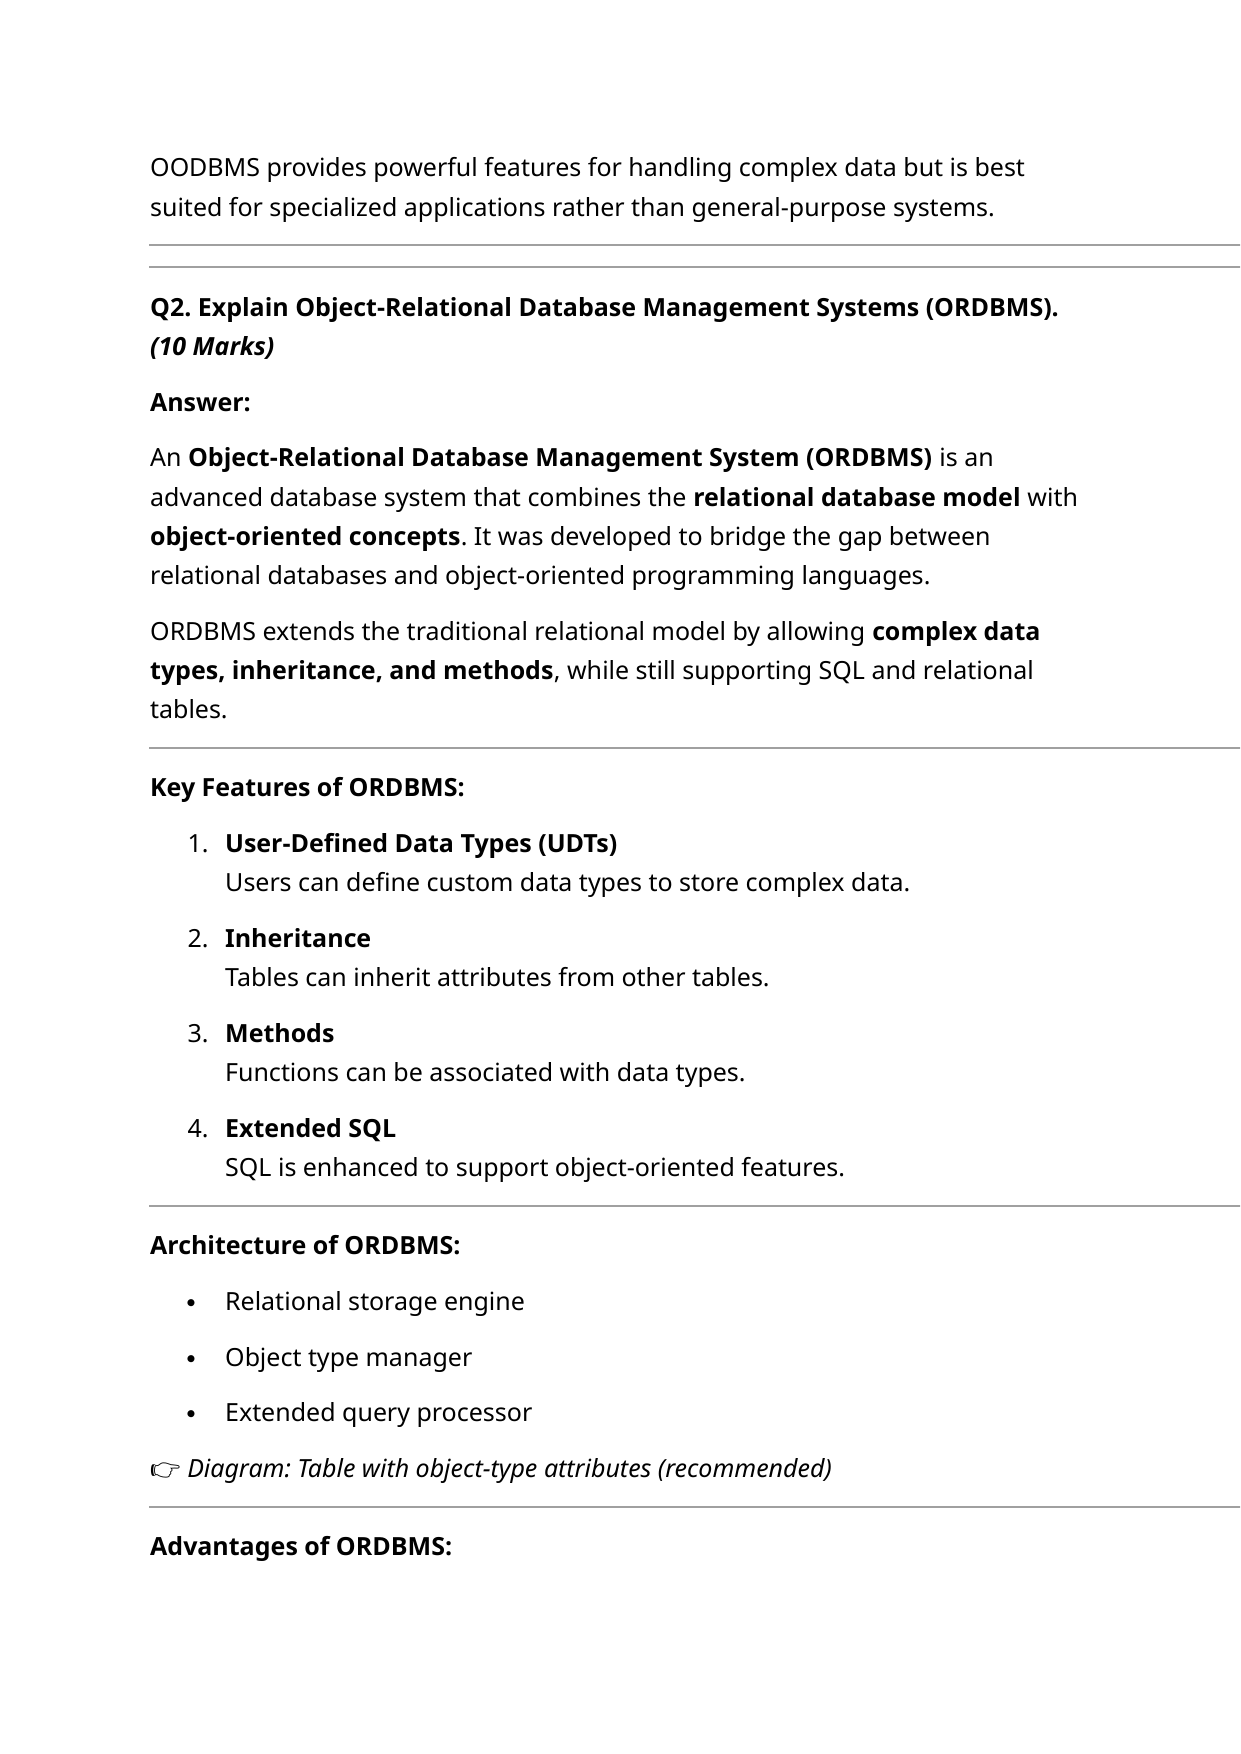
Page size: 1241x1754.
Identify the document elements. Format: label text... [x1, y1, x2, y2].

list Extended query processor [187, 1395, 1090, 1429]
text ORDBMS extends the traditional relational model by allowing complex data types, inheritance, and methods, while still supporting SQL and relational tables. [150, 613, 1090, 726]
text Advantages of ORDBMS: [150, 1529, 1090, 1563]
list Relational storage engine [187, 1283, 1090, 1317]
list Methods Functions can be associated with data types. [187, 1015, 1090, 1089]
text Architecture of ORDBMS: [150, 1227, 1090, 1262]
text Key Features of ORDBMS: [150, 769, 1090, 804]
list User-Defined Data Types (UDTs) Users can define custom data types to store complex data. [187, 825, 1090, 899]
text OODBMS provides powerful features for handling complex data but is best suited for specialized applications rather than general-purpose systems. [150, 150, 1090, 223]
list Extended SQL SQL is enhanced to support object-oriented features. [187, 1110, 1090, 1184]
text Q2. Explain Object-Relational Database Management Systems (ORDBMS). (10 Marks) [150, 289, 1090, 362]
list Inheritance Tables can inherit attributes from other tables. [187, 920, 1090, 994]
text An Object-Relational Database Management System (ORDBMS) is an advanced database system that combines the relational database model with object-oriented concepts. It was developed to bridge the gap between relational databases and object-oriented programming languages. [150, 440, 1090, 592]
text Answer: [150, 384, 1090, 418]
text 👉 Diagram: Table with object-type attributes (recommended) [150, 1451, 1090, 1485]
list Object type manager [187, 1339, 1090, 1373]
